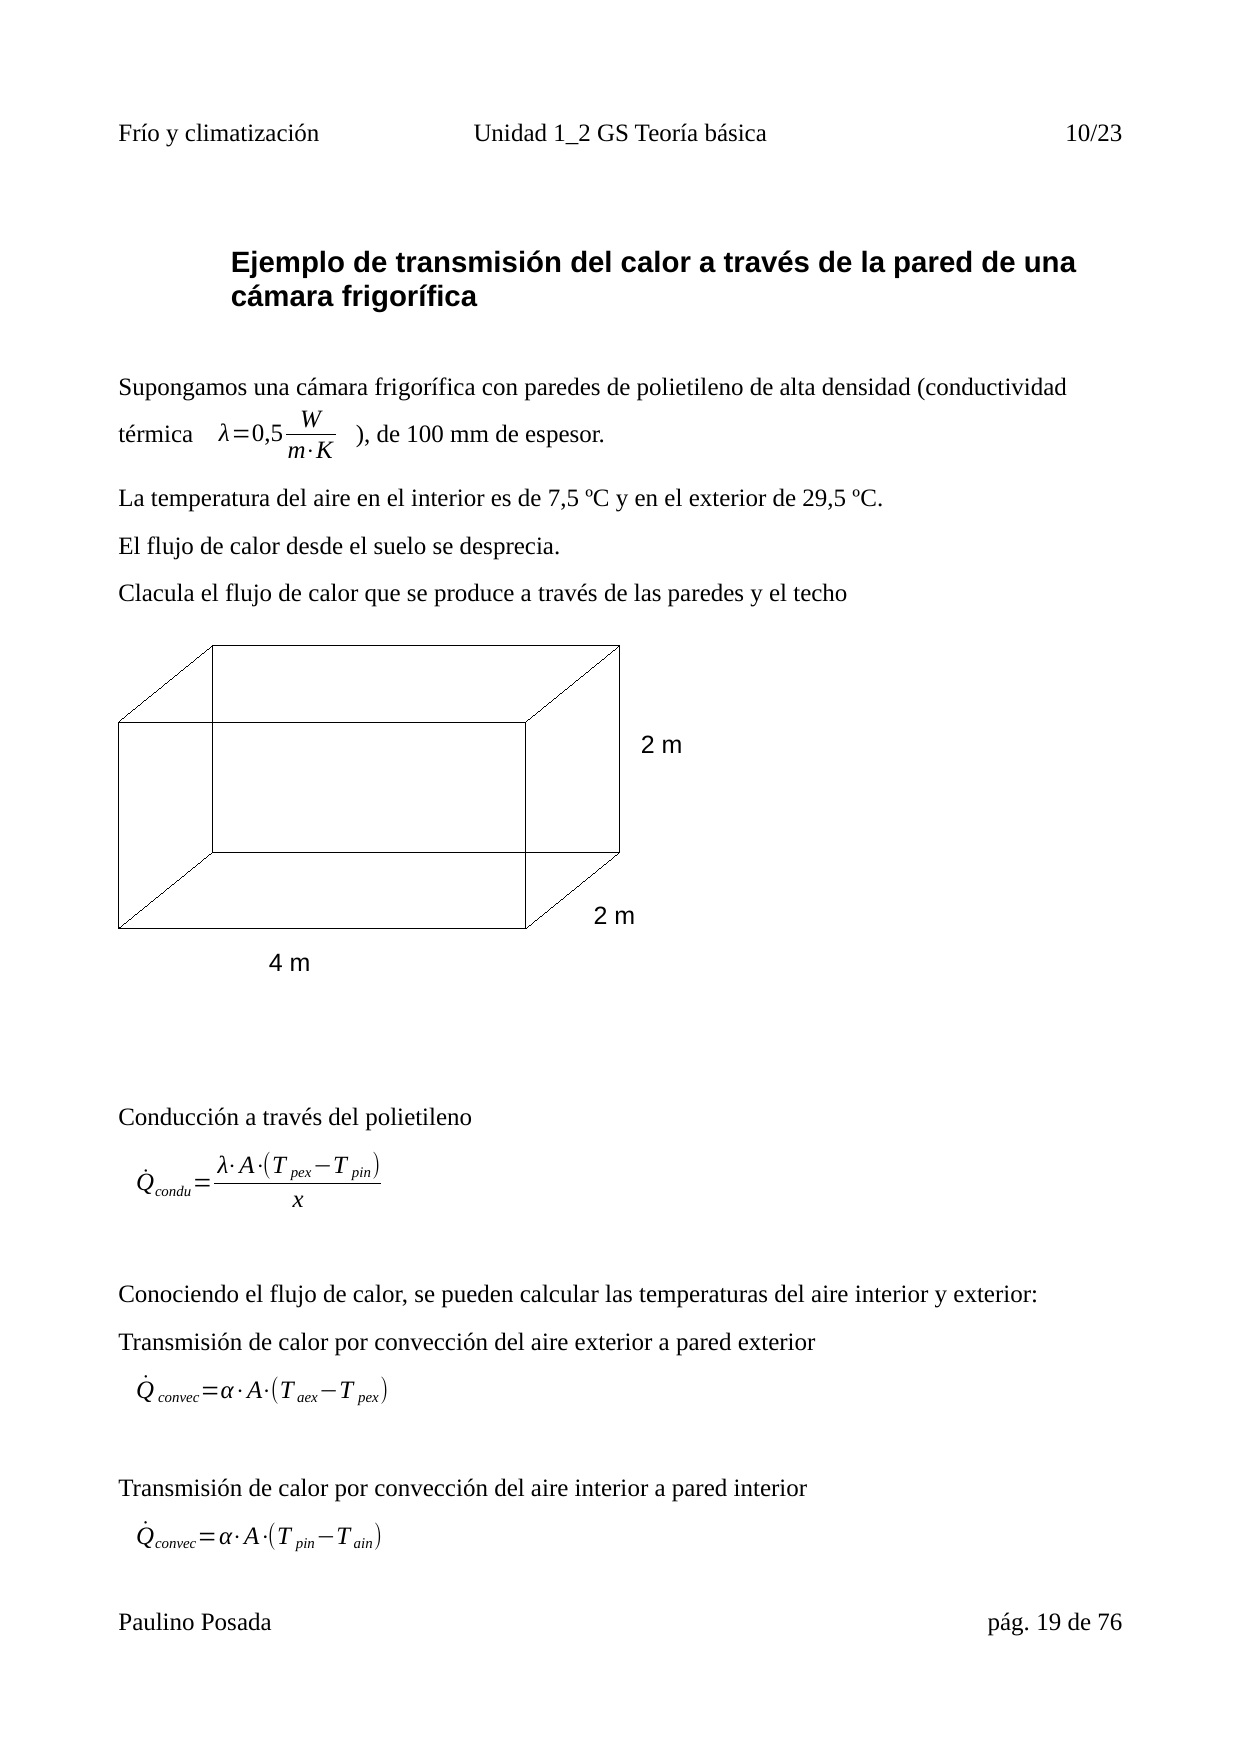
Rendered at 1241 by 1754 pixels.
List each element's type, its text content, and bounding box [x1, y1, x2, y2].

text La temperatura del aire en el interior es de 7,5 ºC y en el exterior de 29,5 ºC. [118, 483, 1122, 512]
text Transmisión de calor por convección del aire exterior a pared exterior [118, 1327, 1122, 1356]
subtitle Ejemplo de transmisión del calor a través de la pared de una cámara frigorífica [118, 245, 1122, 312]
text Conociendo el flujo de calor, se pueden calcular las temperaturas del aire interior y exterior: [118, 1279, 1122, 1308]
text Supongamos una cámara frigorífica con paredes de polietileno de alta densidad (conductividad térmica ), de 100 mm de espesor. [118, 372, 1122, 464]
text Clacula el flujo de calor que se produce a través de las paredes y el techo [118, 578, 1122, 607]
text El flujo de calor desde el suelo se desprecia. [118, 531, 1122, 559]
text Conducción a través del polietileno [118, 1102, 1122, 1131]
text Transmisión de calor por convección del aire interior a pared interior [118, 1473, 1122, 1502]
